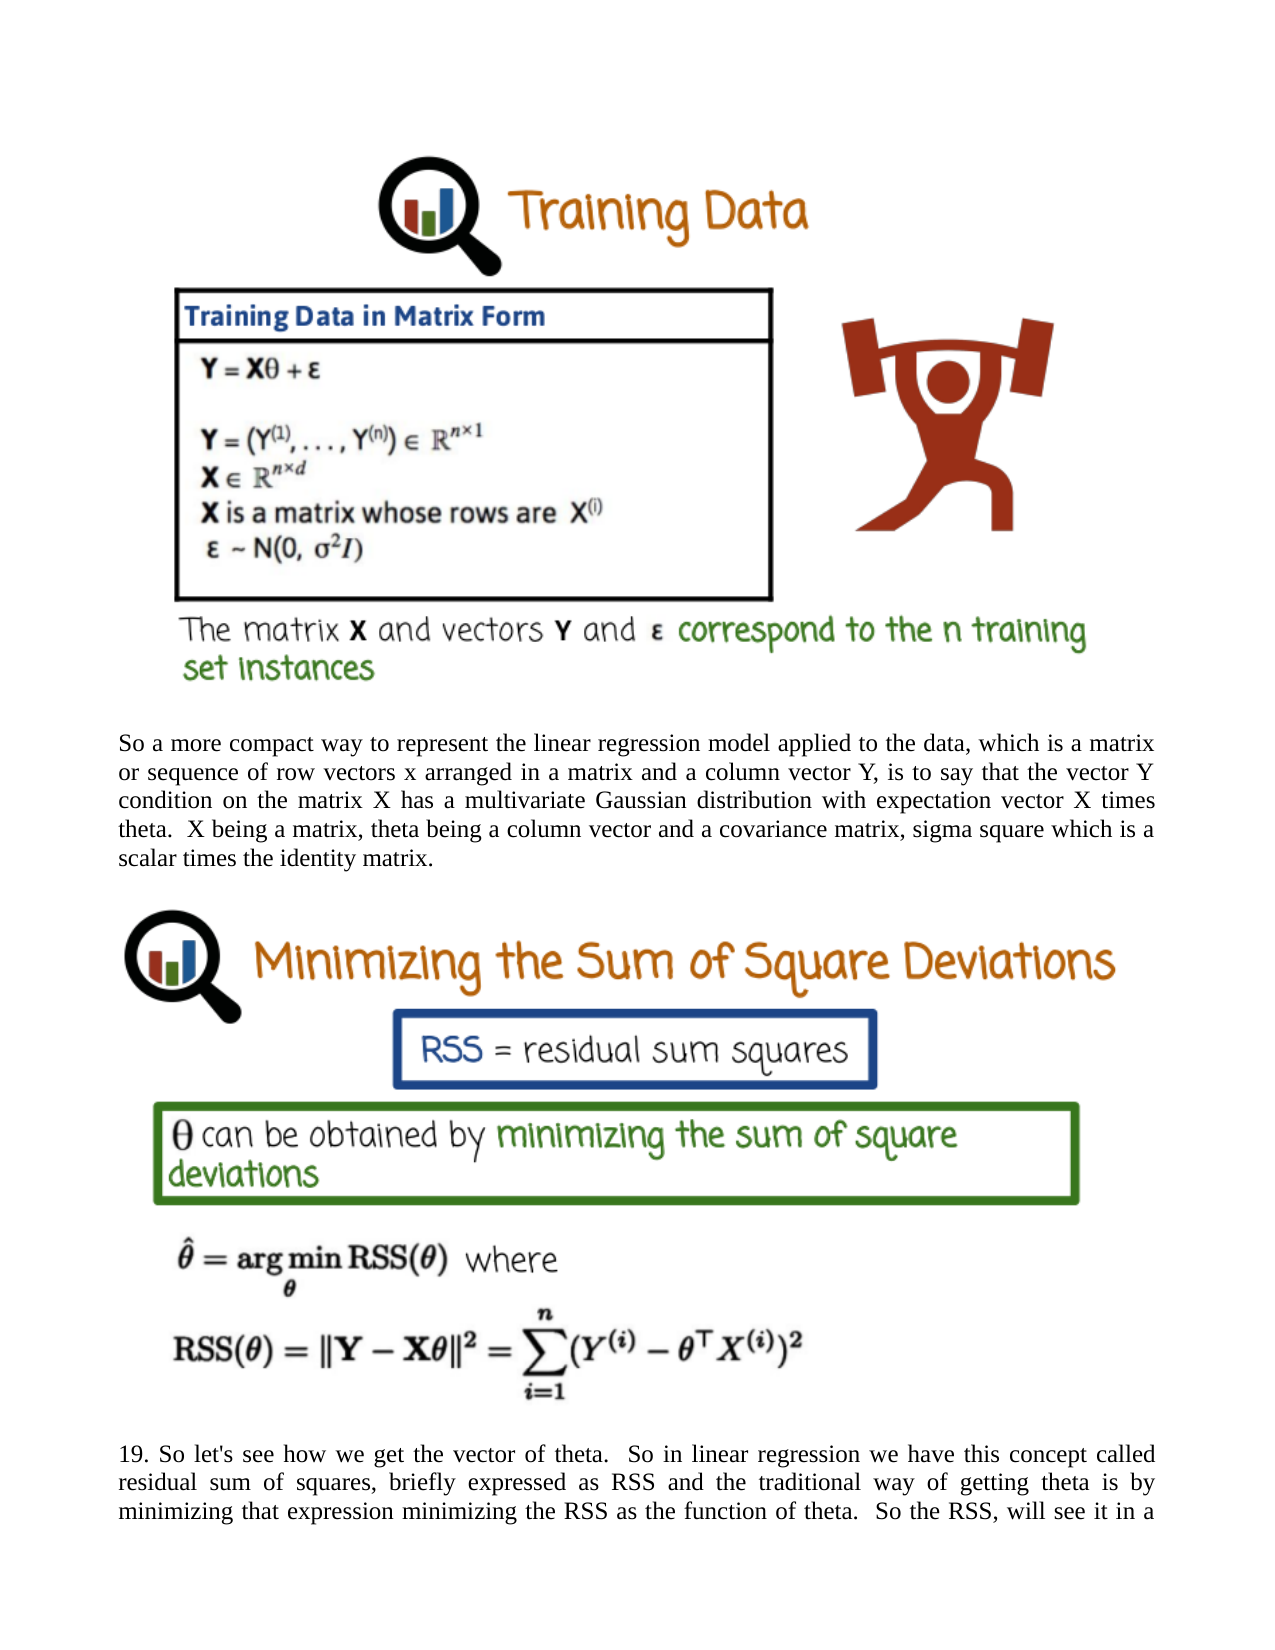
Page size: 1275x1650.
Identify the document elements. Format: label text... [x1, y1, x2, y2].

picture [118, 900, 1157, 1410]
text 19. So let's see how we get the vector of theta. So in linear regression we have this concept called residual sum of squares, briefly expressed as RSS and the traditional way of getting theta is by minimizing that expression minimizing the RSS as the function of theta. So the RSS, will see it in a [118, 1439, 1157, 1525]
text So a more compact way to represent the linear regression model applied to the data, which is a matrix or sequence of row vectors x arranged in a matrix and a column vector Y, is to say that the vector Y condition on the matrix X has a multivariate Gaussian distribution with expectation vector X times theta. X being a matrix, theta being a column vector and a covariance matrix, sigma square which is a scalar times the identity matrix. [118, 728, 1157, 872]
picture [118, 146, 1157, 700]
